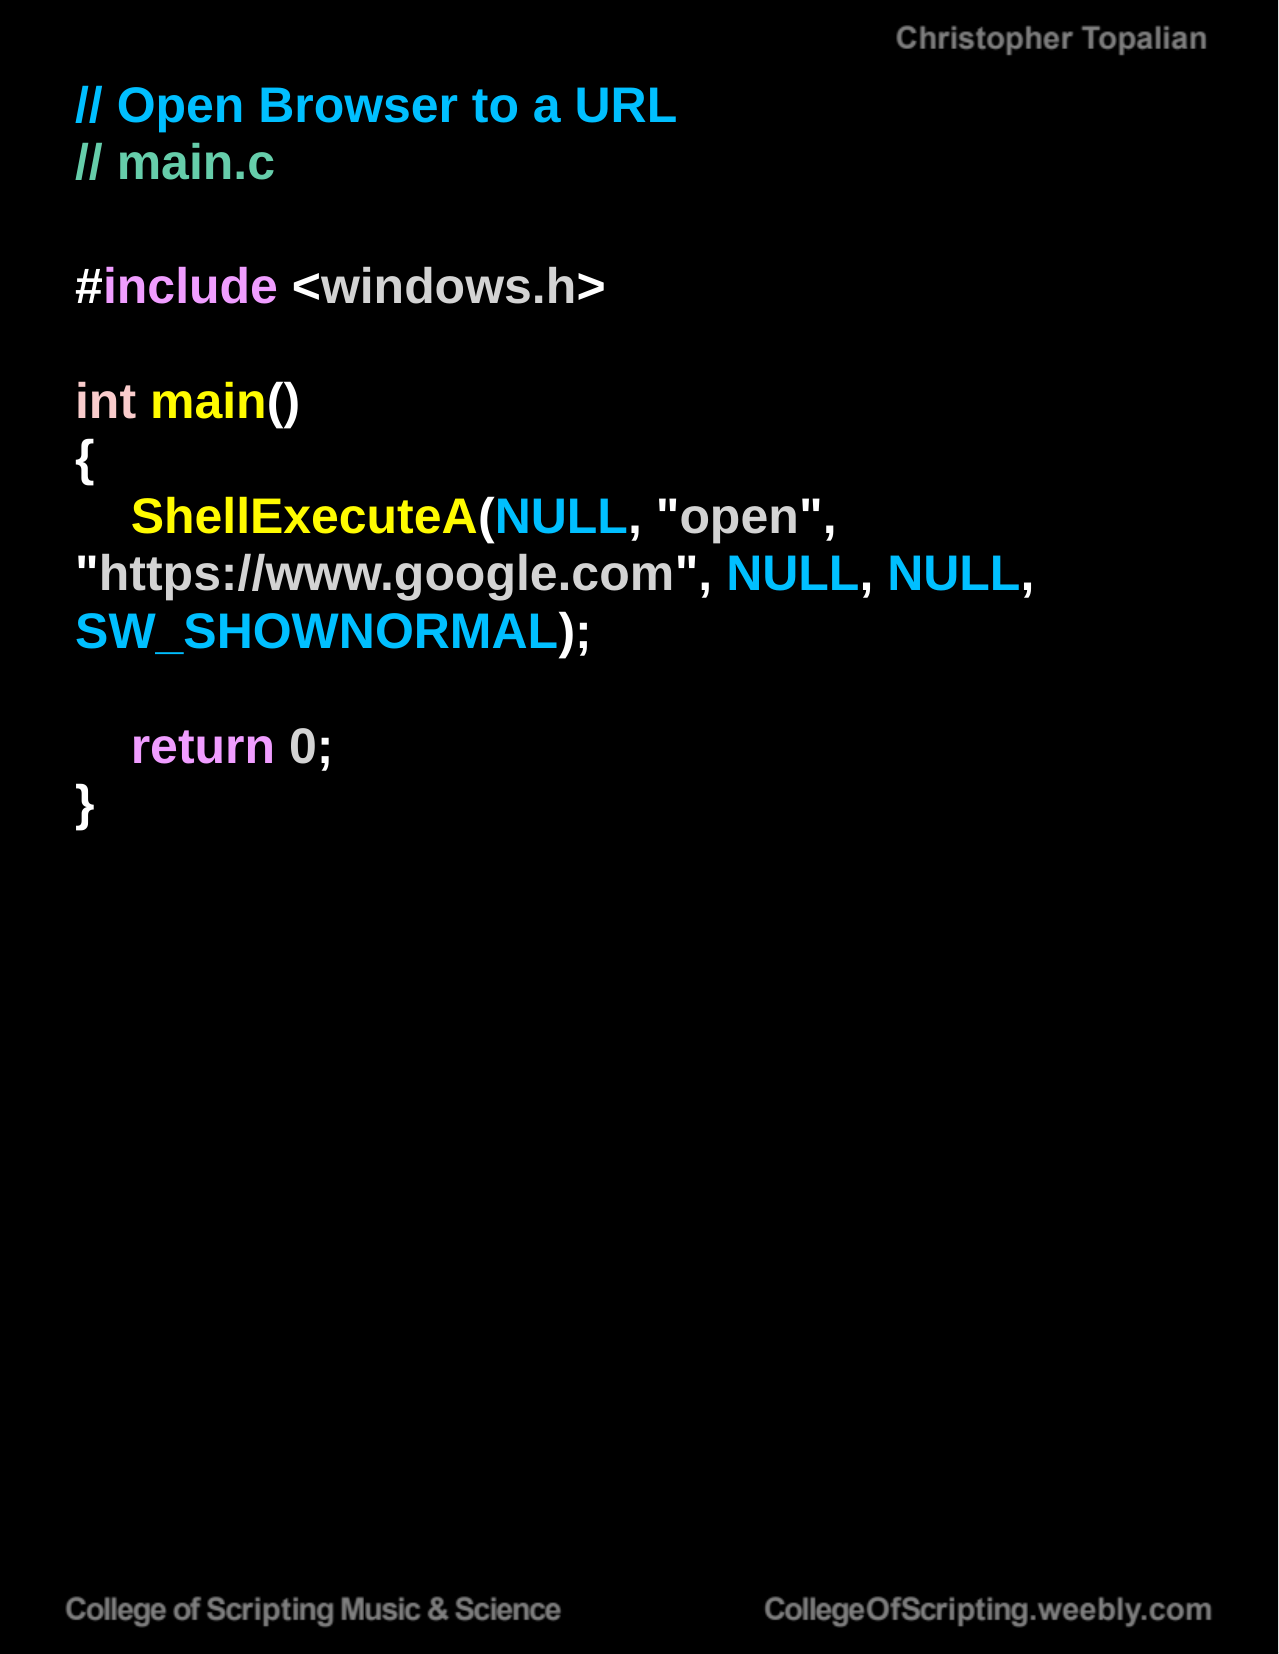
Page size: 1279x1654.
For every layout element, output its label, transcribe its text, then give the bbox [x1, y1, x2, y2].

text // main.c [75, 132, 1203, 190]
text } [75, 773, 1203, 831]
text return 0; [75, 716, 1203, 773]
text ShellExecuteA(NULL, "open", "https://www.google.com", NULL, NULL, SW_SHOWNORMAL); [75, 486, 1203, 658]
text { [75, 428, 1203, 486]
text int main() [75, 371, 1203, 428]
text #include <windows.h> [75, 256, 1203, 313]
subtitle // Open Browser to a URL [75, 75, 1203, 132]
